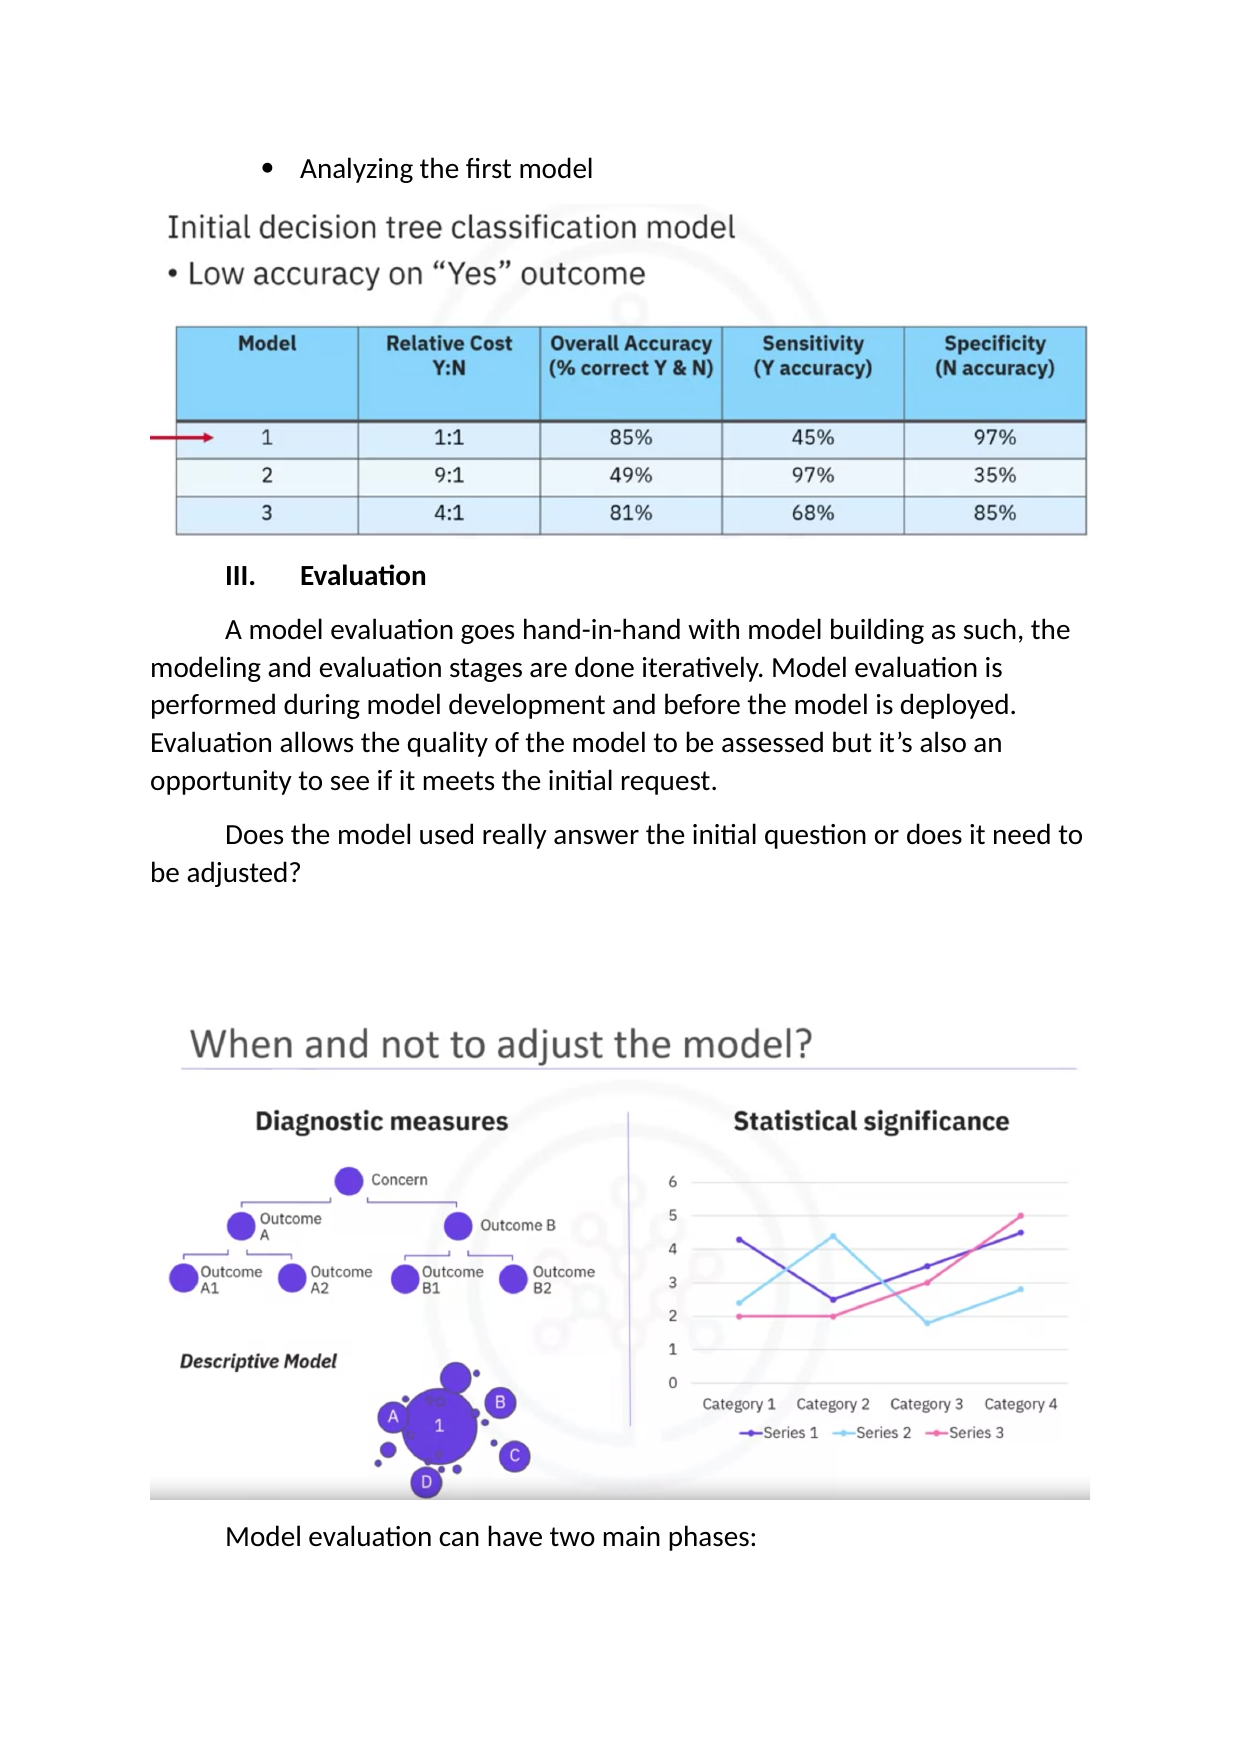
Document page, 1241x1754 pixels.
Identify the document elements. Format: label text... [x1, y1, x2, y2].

text A model evaluation goes hand-in-hand with model building as such, the modeling and evaluation stages are done iteratively. Model evaluation is performed during model development and before the model is deployed. Evaluation allows the quality of the model to be assessed but it’s also an opportunity to see if it meets the initial request. [150, 611, 1090, 797]
text Does the model used really answer the initial question or does it need to be adjusted? [150, 816, 1090, 889]
picture [150, 1017, 1091, 1500]
list Analyzing the first model [262, 150, 1090, 186]
picture [150, 204, 1091, 539]
list Evaluation [225, 557, 1090, 592]
text Model evaluation can have two main phases: [150, 1518, 1090, 1553]
